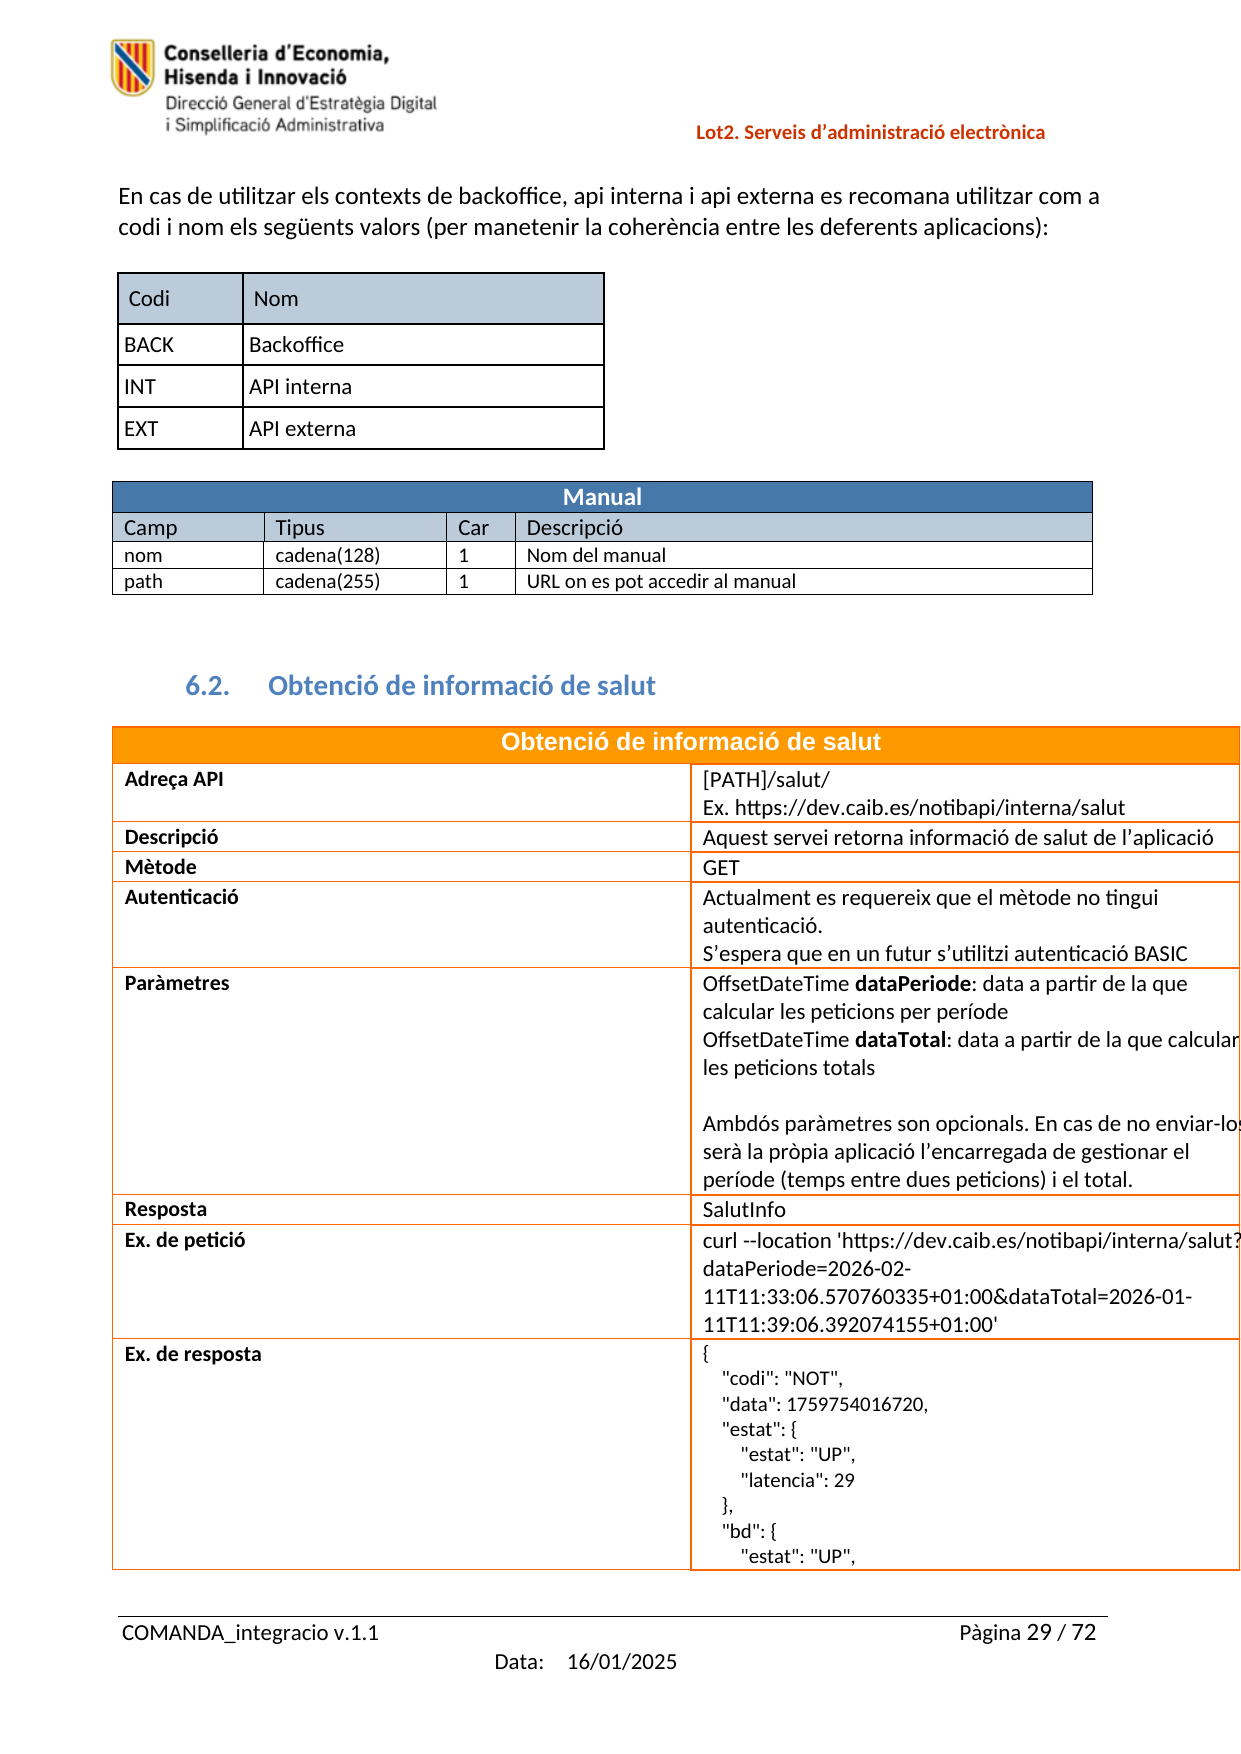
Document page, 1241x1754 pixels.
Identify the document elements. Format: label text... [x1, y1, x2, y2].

table_cell Autenticació [113, 882, 690, 967]
table_cell BACK [119, 325, 242, 364]
table_cell Tipus [265, 513, 446, 541]
table_cell Resposta [113, 1195, 690, 1224]
table_cell path [113, 569, 263, 594]
table_cell Actualment es requereix que el mètode no tingui autenticació. S’espera que en un futur s’utilitzi autenticació BASIC [692, 883, 1239, 967]
table_cell { "codi": "NOT", "data": 1759754016720, "estat": { "estat": "UP", "latencia": 29 }, "bd": { "estat": "UP", [692, 1340, 1239, 1569]
table_cell Aquest servei retorna informació de salut de l’aplicació [692, 823, 1239, 851]
table_cell nom [113, 542, 263, 568]
table_cell Paràmetres [113, 968, 690, 1193]
table_cell curl --location 'https://dev.caib.es/notibapi/interna/salut?dataPeriode=2026-02-11T11:33:06.570760335+01:00&dataTotal=2026-01-11T11:39:06.392074155+01:00' [692, 1226, 1239, 1338]
table_cell Adreça API [113, 764, 690, 821]
table_cell Car [447, 513, 515, 541]
table_cell GET [692, 853, 1239, 881]
table_cell 1 [447, 542, 515, 568]
table_cell Mètode [113, 852, 690, 881]
table_cell 1 [447, 569, 515, 594]
table_cell Camp [113, 513, 264, 541]
table_cell OffsetDateTime dataPeriode: data a partir de la que calcular les peticions per període OffsetDateTime dataTotal: data a partir de la que calcular les peticions totals Ambdós paràmetres son opcionals. En cas de no enviar-los, serà la pròpia aplicació l’encarregada de gestionar el període (temps entre dues peticions) i el total. [692, 969, 1239, 1193]
subtitle Obtenció de informació de salut [230, 667, 1122, 703]
table_cell Ex. de resposta [113, 1339, 690, 1569]
table_cell Descripció [113, 822, 690, 851]
table_cell Backoffice [244, 325, 603, 364]
table_header Manual [113, 482, 1092, 512]
table_cell EXT [119, 408, 242, 448]
picture [100, 26, 467, 156]
table_cell Ex. de petició [113, 1225, 690, 1338]
text En cas de utilitzar els contexts de backoffice, api interna i api externa es recomana utilitzar com a codi i nom els següents valors (per manetenir la coherència entre les deferents aplicacions): [118, 180, 1122, 272]
table_cell [PATH]/salut/ Ex. https://dev.caib.es/notibapi/interna/salut [692, 765, 1239, 821]
table_cell SalutInfo [692, 1196, 1239, 1224]
table_header Codi [119, 274, 242, 323]
table_cell API interna [244, 366, 603, 406]
table_header Nom [244, 274, 603, 323]
table_cell Descripció [516, 513, 1092, 541]
table_cell INT [119, 366, 242, 406]
table_cell API externa [244, 408, 603, 448]
table_cell Nom del manual [516, 542, 1092, 568]
table_header Obtenció de informació de salut [113, 728, 1239, 763]
table_cell cadena(255) [264, 569, 446, 594]
table_cell cadena(128) [264, 542, 446, 568]
table_cell URL on es pot accedir al manual [516, 569, 1092, 594]
